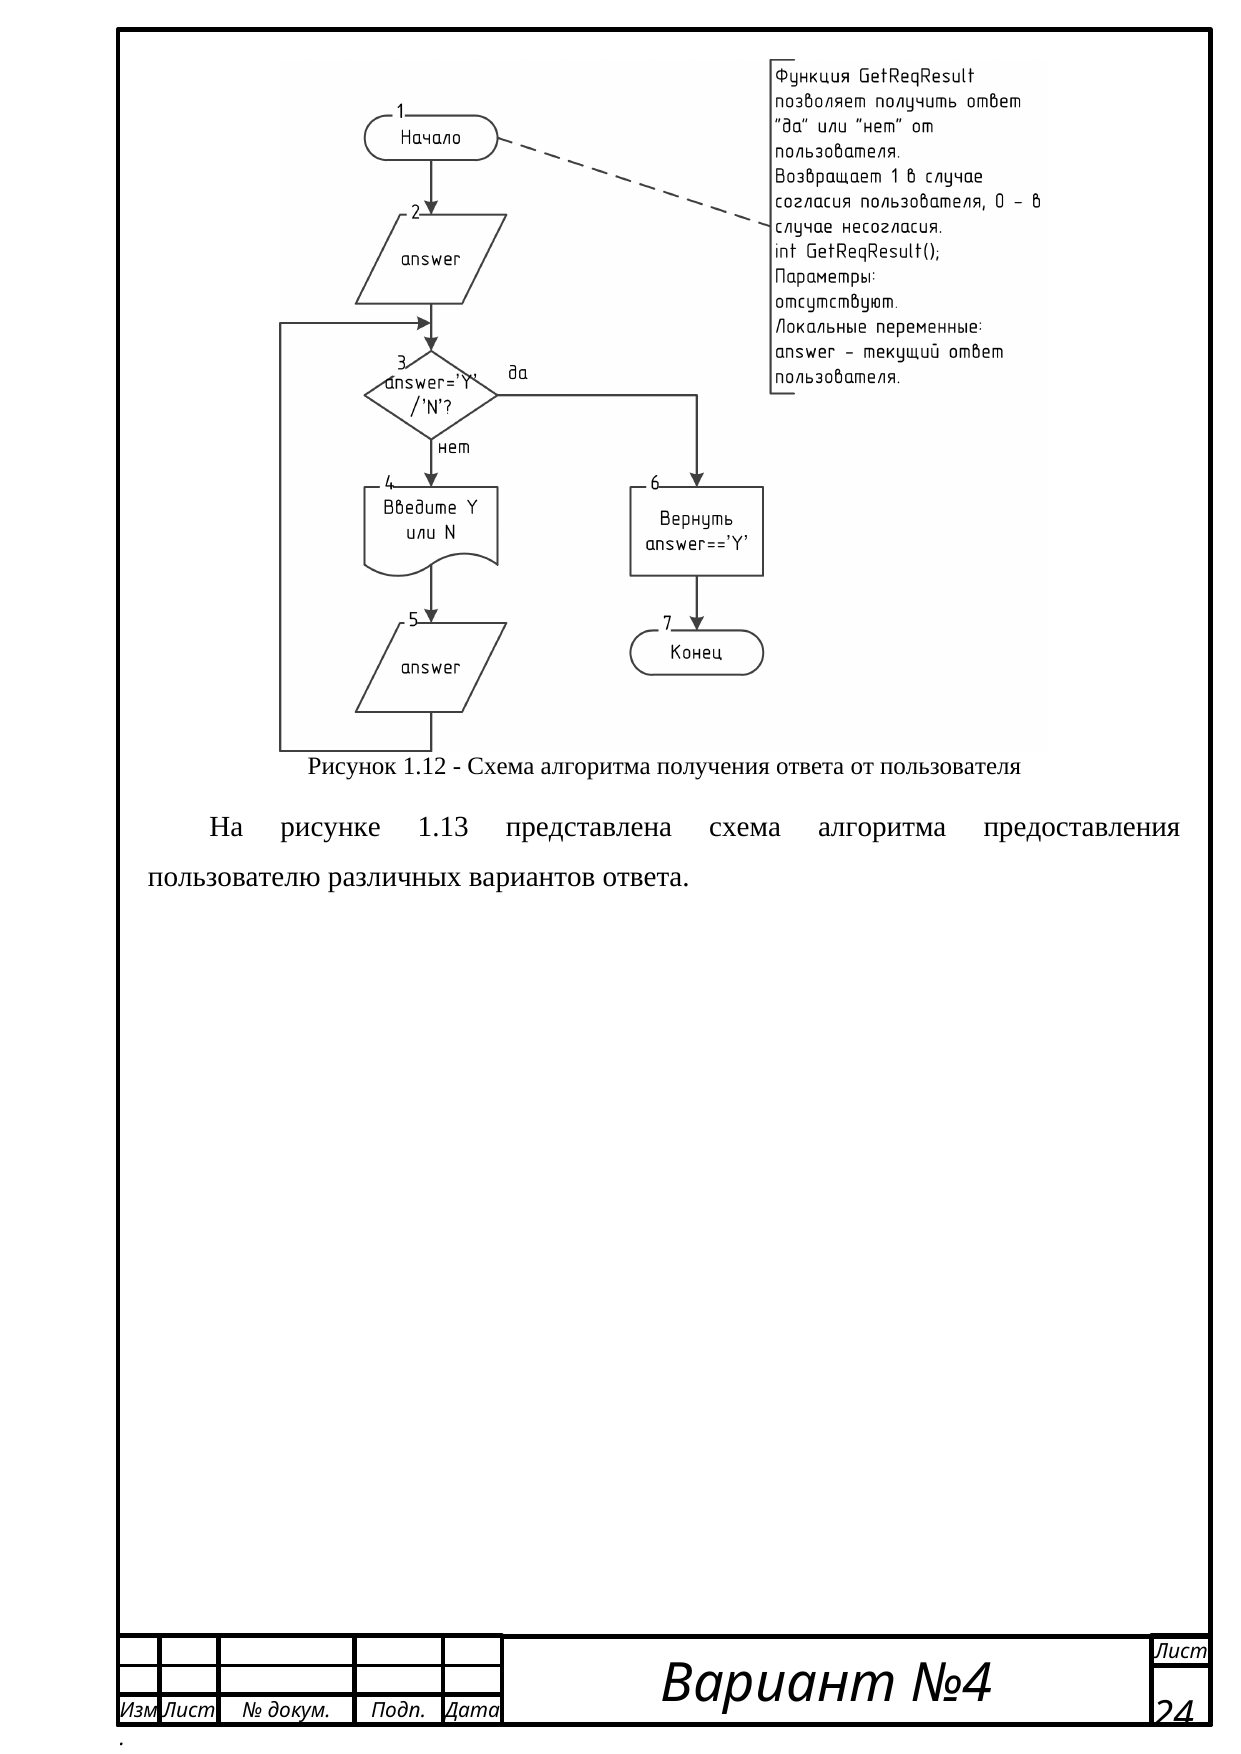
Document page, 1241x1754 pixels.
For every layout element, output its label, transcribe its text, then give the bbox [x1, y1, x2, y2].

text Рисунок 1.12 - Схема алгоритма получения ответа от пользователя [148, 751, 1181, 780]
picture [279, 59, 1050, 752]
text На рисунке 1.13 представлена схема алгоритма предоставления пользователю различных вариантов ответа. [148, 809, 1181, 892]
